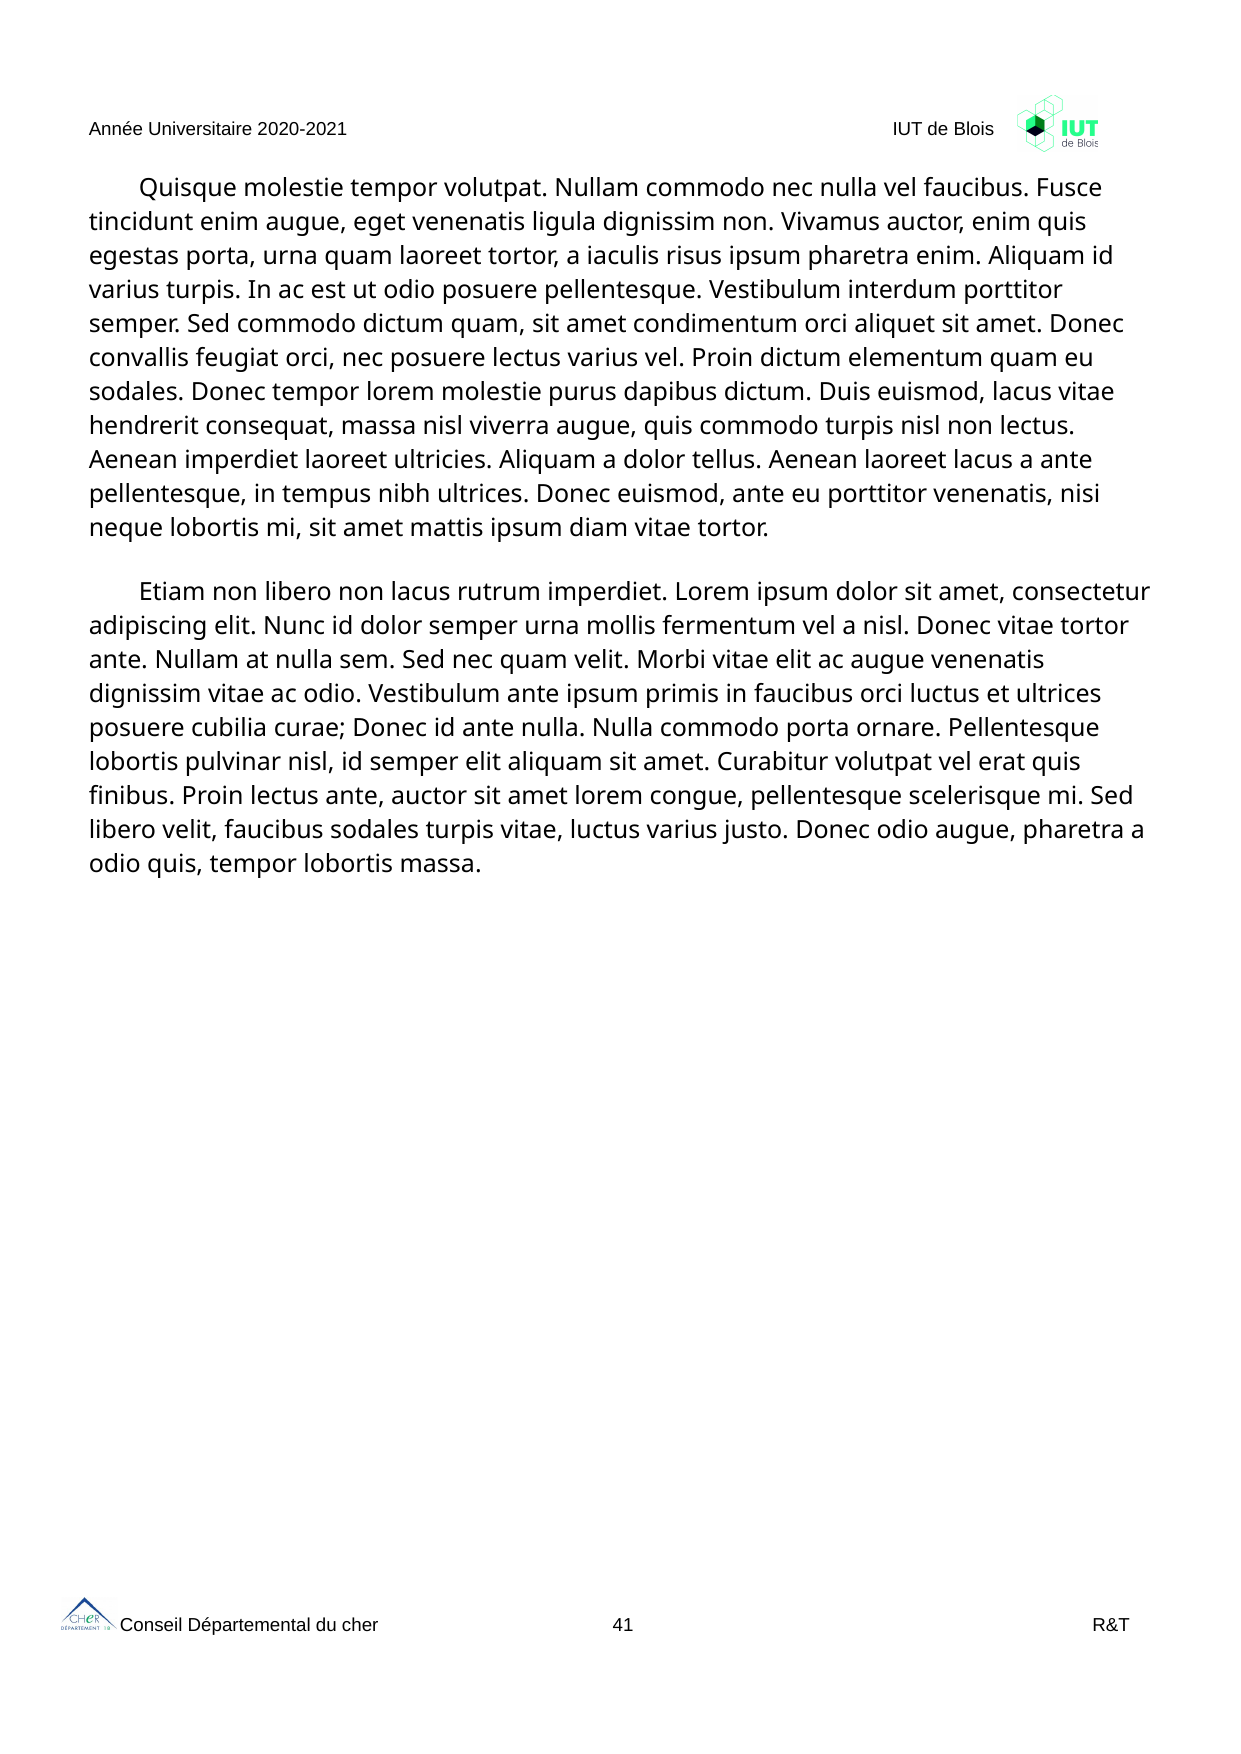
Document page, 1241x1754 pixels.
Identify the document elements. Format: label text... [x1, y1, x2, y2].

text Quisque molestie tempor volutpat. Nullam commodo nec nulla vel faucibus. Fusce tincidunt enim augue, eget venenatis ligula dignissim non. Vivamus auctor, enim quis egestas porta, urna quam laoreet tortor, a iaculis risus ipsum pharetra enim. Aliquam id varius turpis. In ac est ut odio posuere pellentesque. Vestibulum interdum porttitor semper. Sed commodo dictum quam, sit amet condimentum orci aliquet sit amet. Donec convallis feugiat orci, nec posuere lectus varius vel. Proin dictum elementum quam eu sodales. Donec tempor lorem molestie purus dapibus dictum. Duis euismod, lacus vitae hendrerit consequat, massa nisl viverra augue, quis commodo turpis nisl non lectus. Aenean imperdiet laoreet ultricies. Aliquam a dolor tellus. Aenean laoreet lacus a ante pellentesque, in tempus nibh ultrices. Donec euismod, ante eu porttitor venenatis, nisi neque lobortis mi, sit amet mattis ipsum diam vitae tortor. [88, 169, 1152, 544]
picture [61, 1597, 118, 1630]
text Etiam non libero non lacus rutrum imperdiet. Lorem ipsum dolor sit amet, consectetur adipiscing elit. Nunc id dolor semper urna mollis fermentum vel a nisl. Donec vitae tortor ante. Nullam at nulla sem. Sed nec quam velit. Morbi vitae elit ac augue venenatis dignissim vitae ac odio. Vestibulum ante ipsum primis in faucibus orci luctus et ultrices posuere cubilia curae; Donec id ante nulla. Nulla commodo porta ornare. Pellentesque lobortis pulvinar nisl, id semper elit aliquam sit amet. Curabitur volutpat vel erat quis finibus. Proin lectus ante, auctor sit amet lorem congue, pellentesque scelerisque mi. Sed libero velit, faucibus sodales turpis vitae, luctus varius justo. Donec odio augue, pharetra a odio quis, tempor lobortis massa. [88, 573, 1152, 880]
picture [1017, 95, 1098, 152]
